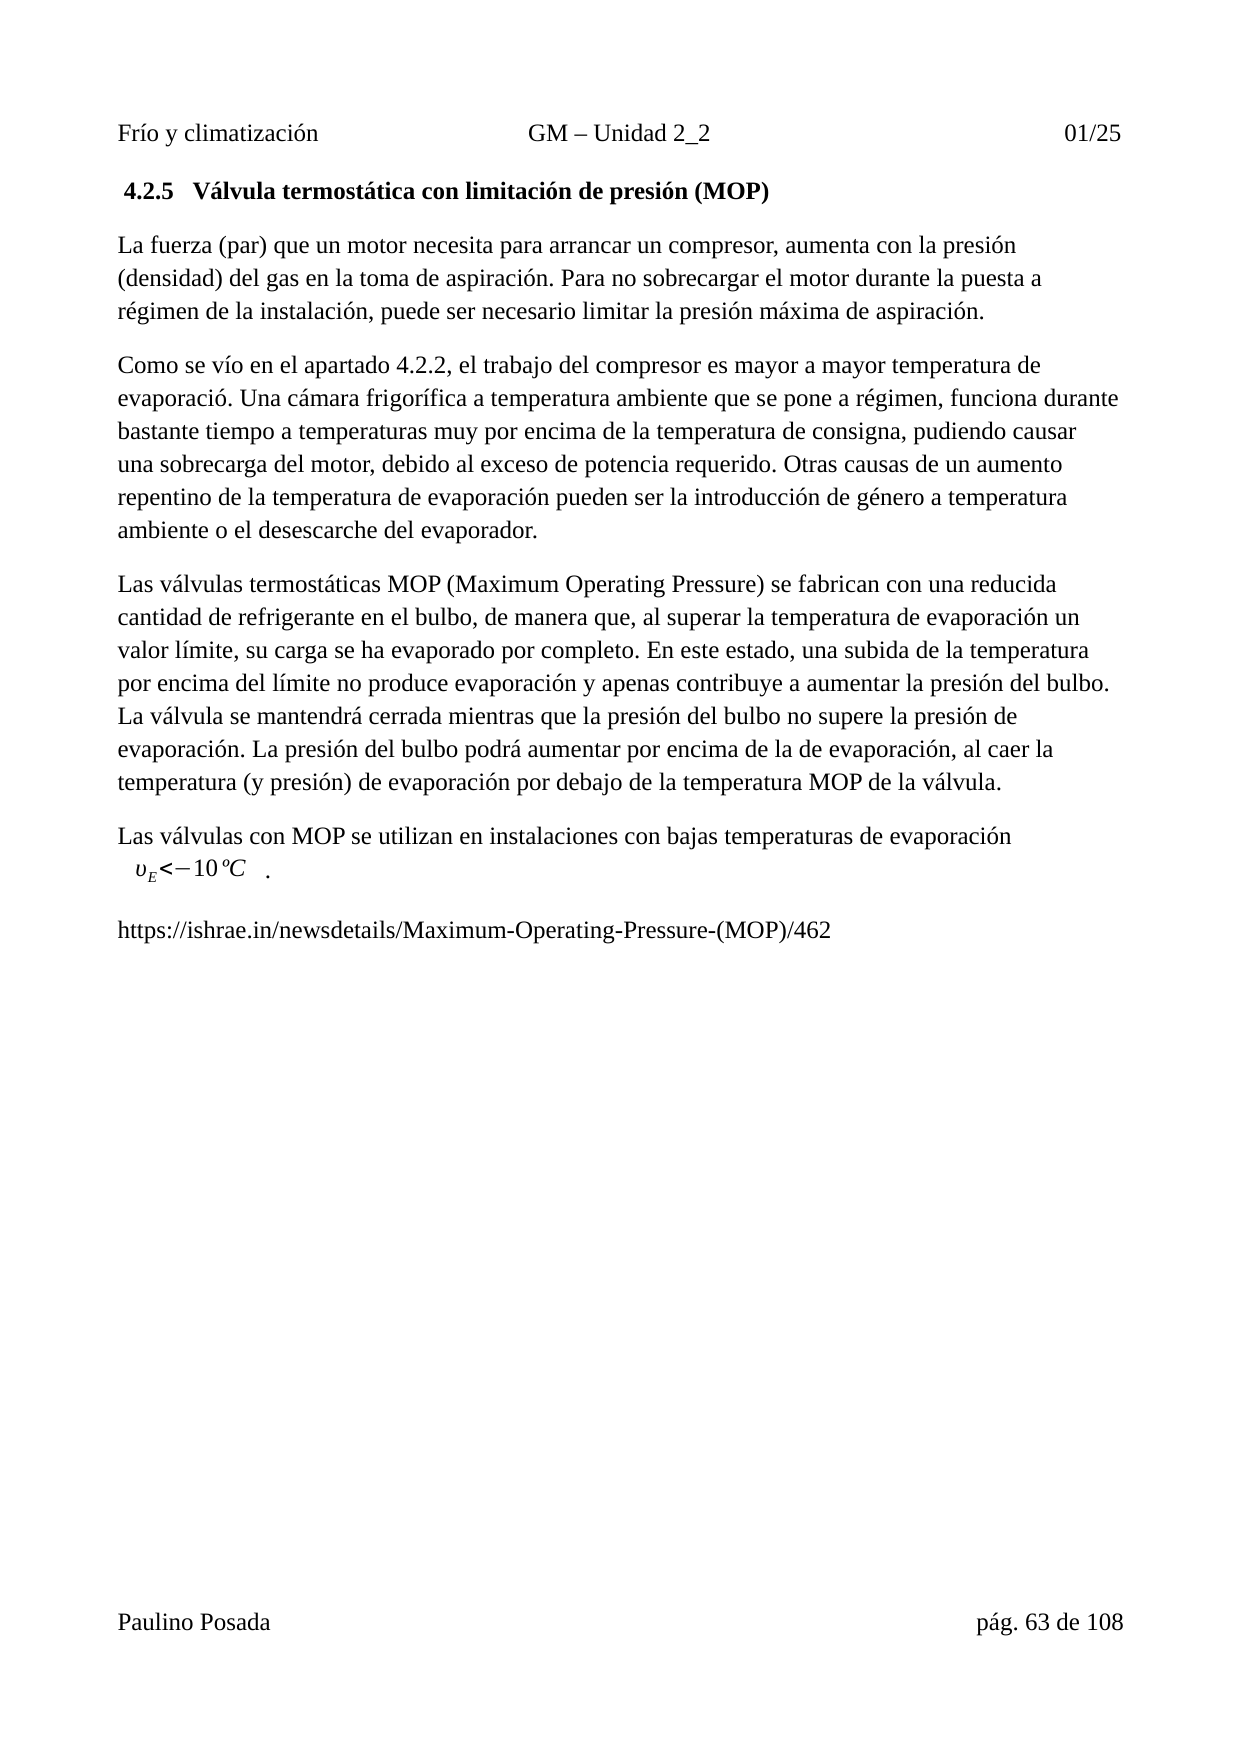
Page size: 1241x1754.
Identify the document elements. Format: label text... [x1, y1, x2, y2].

text Las válvulas termostáticas MOP (Maximum Operating Pressure) se fabrican con una reducida cantidad de refrigerante en el bulbo, de manera que, al superar la temperatura de evaporación un valor límite, su carga se ha evaporado por completo. En este estado, una subida de la temperatura por encima del límite no produce evaporación y apenas contribuye a aumentar la presión del bulbo. La válvula se mantendrá cerrada mientras que la presión del bulbo no supere la presión de evaporación. La presión del bulbo podrá aumentar por encima de la de evaporación, al caer la temperatura (y presión) de evaporación por debajo de la temperatura MOP de la válvula. [117, 569, 1123, 796]
subtitle Válvula termostática con limitación de presión (MOP) [117, 176, 1123, 205]
text https://ishrae.in/newsdetails/Maximum-Operating-Pressure-(MOP)/462 [117, 915, 1123, 943]
text Como se vío en el apartado 4.2.2, el trabajo del compresor es mayor a mayor temperatura de evaporació. Una cámara frigorífica a temperatura ambiente que se pone a régimen, funciona durante bastante tiempo a temperaturas muy por encima de la temperatura de consigna, pudiendo causar una sobrecarga del motor, debido al exceso de potencia requerido. Otras causas de un aumento repentino de la temperatura de evaporación pueden ser la introducción de género a temperatura ambiente o el desescarche del evaporador. [117, 350, 1123, 544]
text La fuerza (par) que un motor necesita para arrancar un compresor, aumenta con la presión (densidad) del gas en la toma de aspiración. Para no sobrecargar el motor durante la puesta a régimen de la instalación, puede ser necesario limitar la presión máxima de aspiración. [117, 230, 1123, 325]
text Las válvulas con MOP se utilizan en instalaciones con bajas temperaturas de evaporación . [117, 821, 1123, 886]
